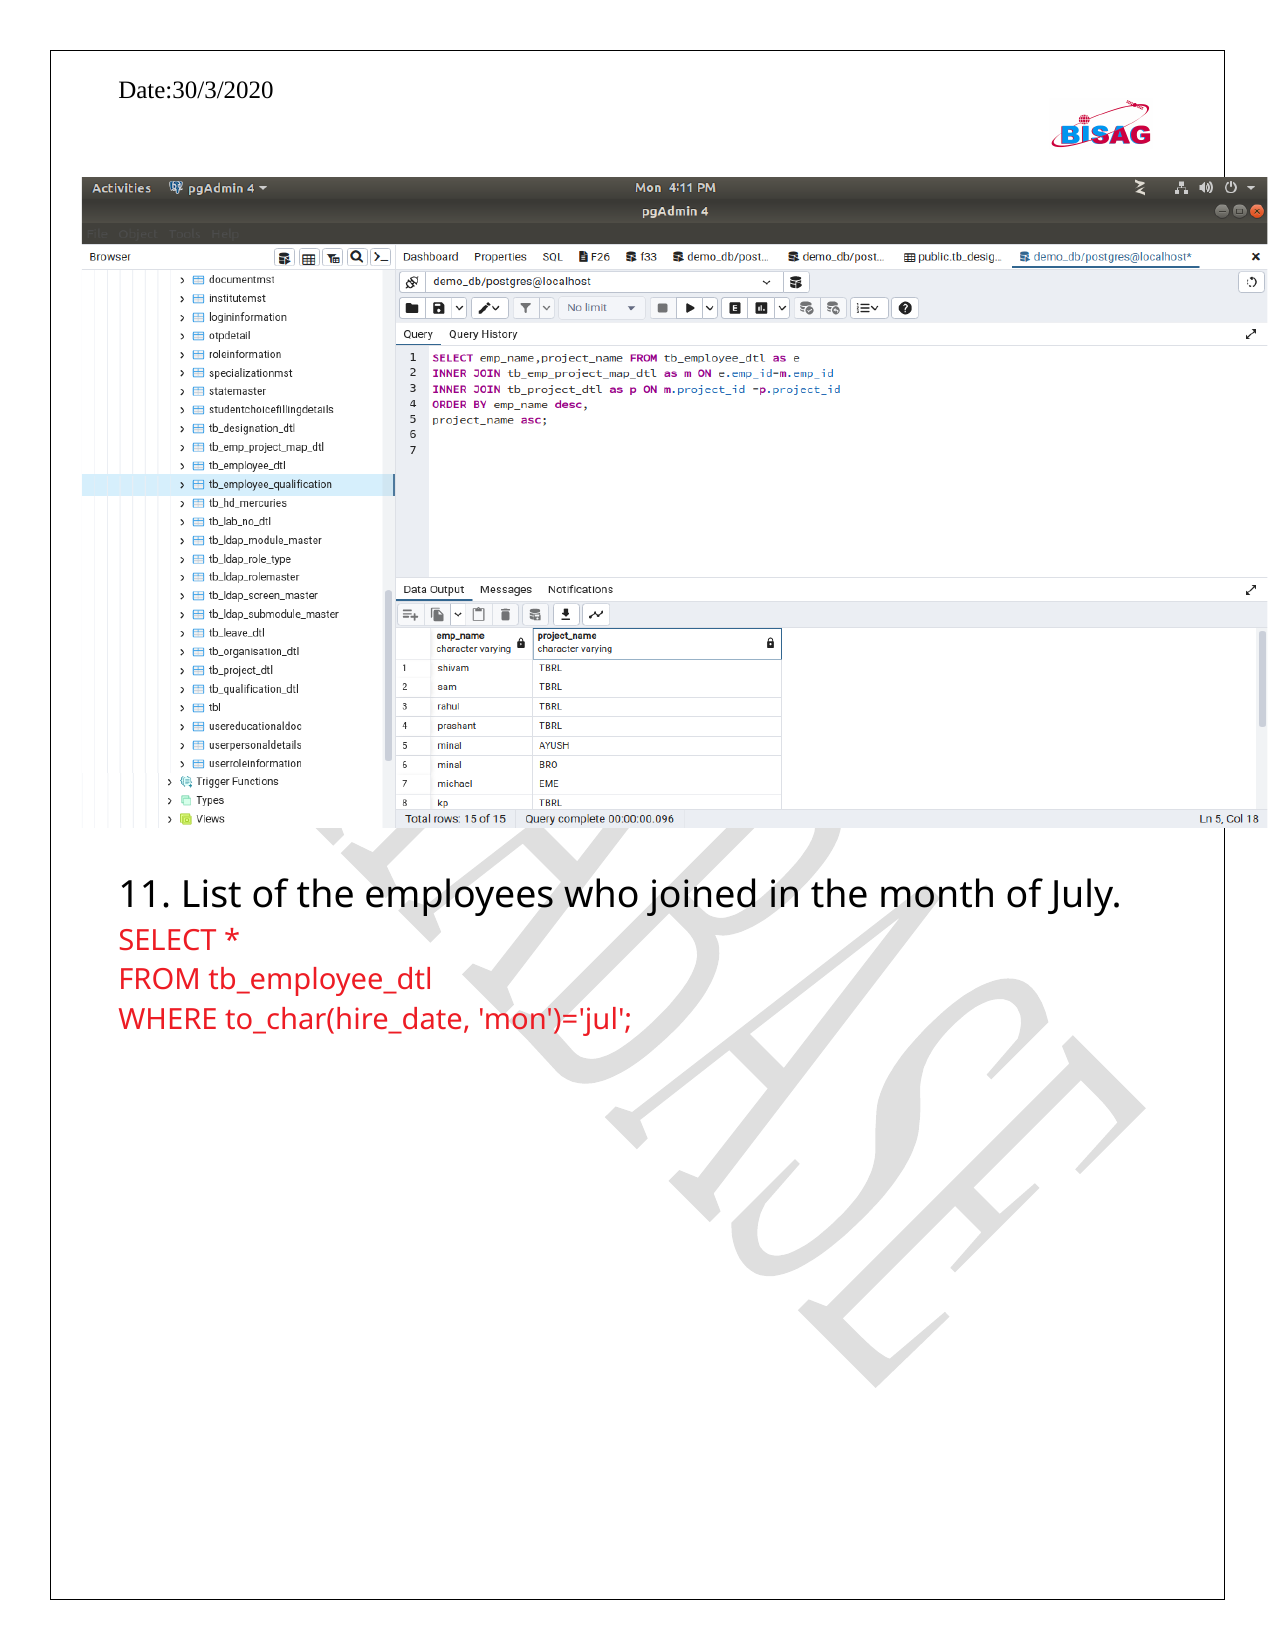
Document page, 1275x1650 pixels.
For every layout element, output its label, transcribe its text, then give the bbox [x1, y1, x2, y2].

text [849, 923, 894, 958]
text WHERE to_char(hire_date, 'mon')='jul'; [943, 1000, 1020, 1038]
text 11. List of the employees who joined in the month of July. [697, 868, 790, 917]
text [865, 958, 1157, 998]
text [798, 958, 867, 998]
text WHERE to_char(hire_date, 'mon')='jul'; [751, 998, 837, 1038]
text WHERE to_char(hire_date, 'mon')='jul'; [834, 998, 959, 1038]
text 11. List of the employees who joined in the month of July. [560, 868, 685, 919]
text [895, 919, 1157, 958]
text 11. List of the employees who joined in the month of July. [389, 868, 472, 904]
text [508, 958, 595, 998]
text [716, 919, 880, 958]
text WHERE to_char(hire_date, 'mon')='jul'; [118, 998, 524, 1038]
text 11. List of the employees who joined in the month of July. [767, 868, 1157, 919]
text WHERE to_char(hire_date, 'mon')='jul'; [557, 998, 674, 1038]
picture [81, 177, 1268, 828]
text WHERE to_char(hire_date, 'mon')='jul'; [506, 998, 555, 1020]
text 11. List of the employees who joined in the month of July. [118, 868, 405, 919]
text SELECT * [118, 919, 531, 958]
text [626, 919, 697, 958]
text 11. List of the employees who joined in the month of July. [434, 868, 560, 919]
text WHERE to_char(hire_date, 'mon')='jul'; [1034, 998, 1157, 1038]
text [531, 919, 634, 958]
text [586, 958, 696, 998]
text [703, 958, 829, 998]
picture [1048, 98, 1154, 149]
text FROM tb_employee_dtl [118, 958, 500, 998]
text WHERE to_char(hire_date, 'mon')='jul'; [668, 998, 778, 1038]
